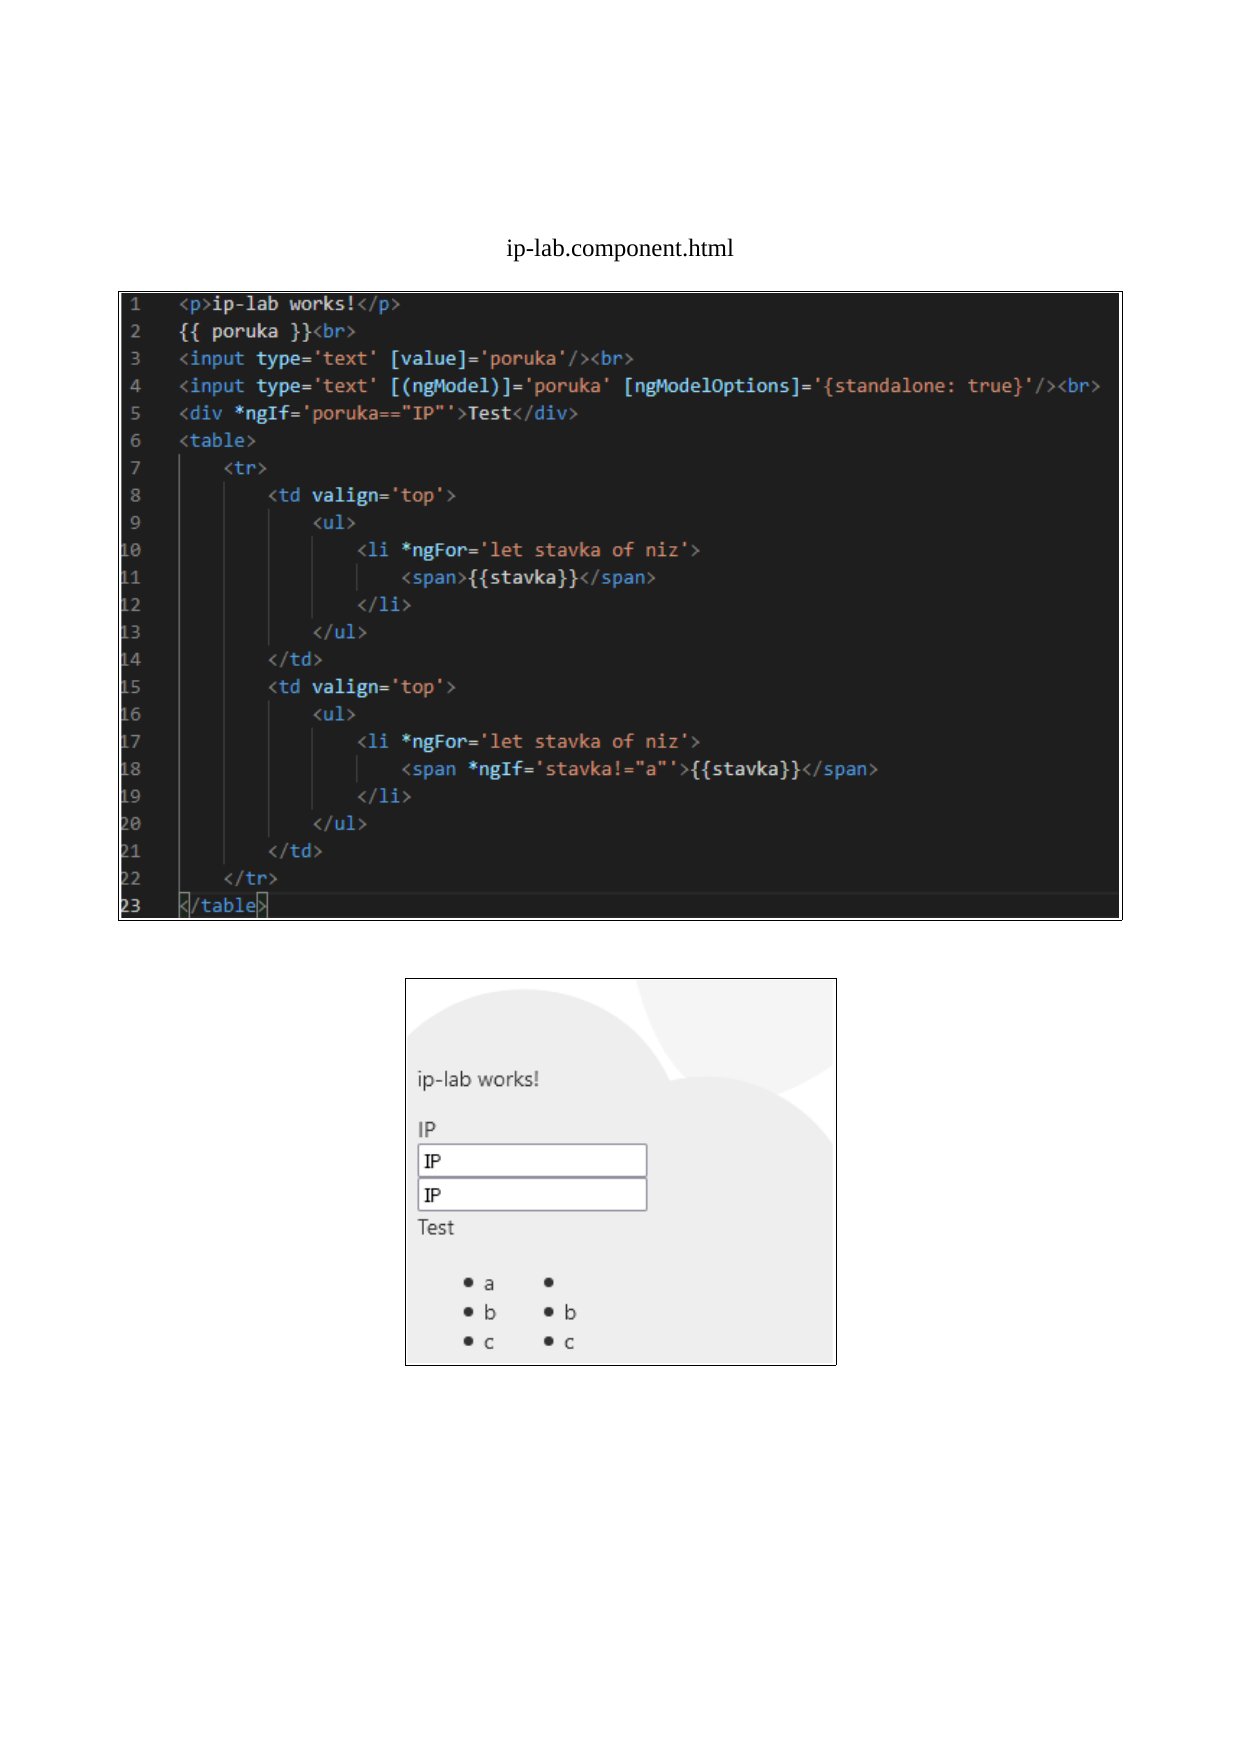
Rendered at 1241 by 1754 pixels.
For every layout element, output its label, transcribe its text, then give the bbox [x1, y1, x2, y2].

picture [407, 980, 833, 1363]
picture [121, 293, 1119, 918]
text ip-lab.component.html [118, 233, 1122, 262]
